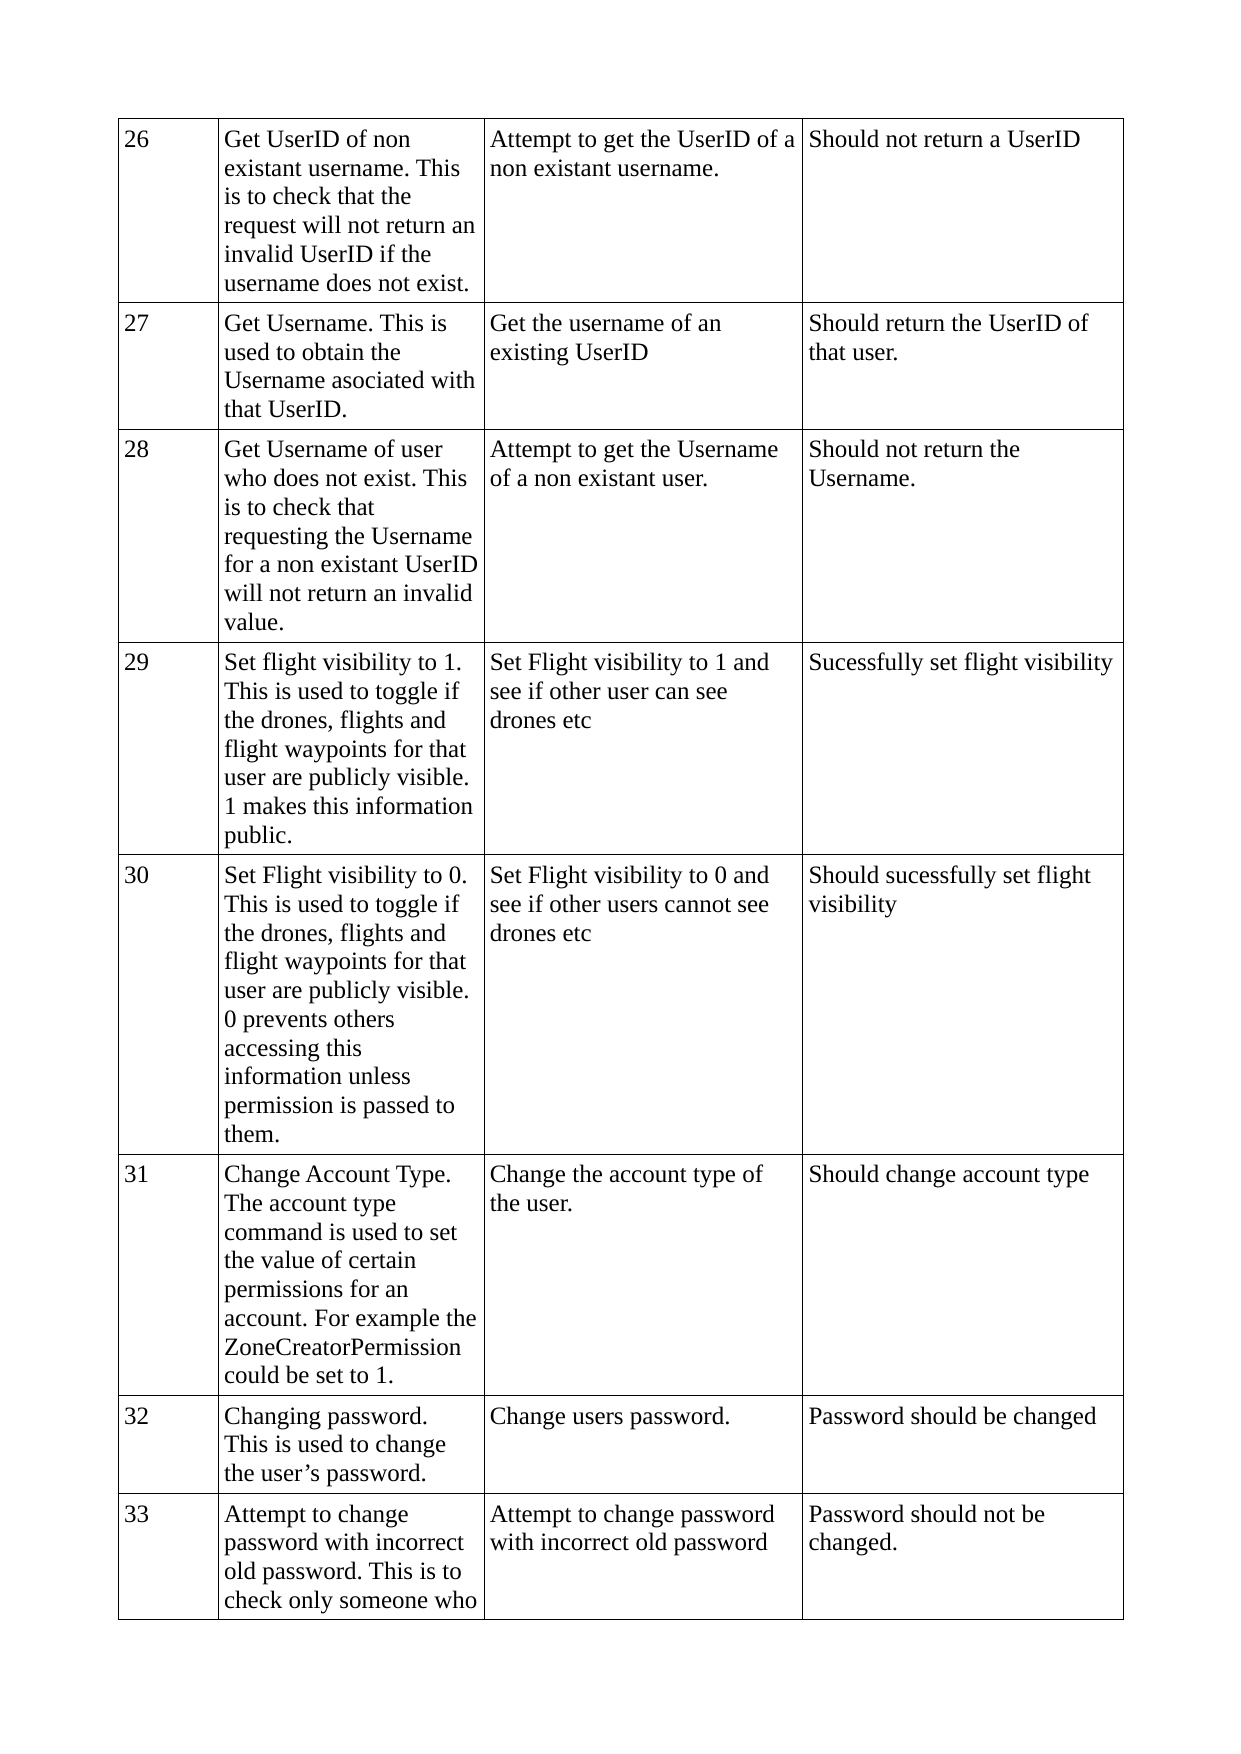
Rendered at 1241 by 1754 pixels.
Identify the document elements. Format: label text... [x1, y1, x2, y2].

table_cell Change users password. [485, 1396, 802, 1493]
table_cell 31 [119, 1155, 218, 1395]
table_cell Change the account type of the user. [485, 1155, 802, 1395]
table_cell Changing password. This is used to change the user’s password. [219, 1396, 484, 1493]
table_cell Set flight visibility to 1. This is used to toggle if the drones, flights and flight waypoints for that user are publicly visible. 1 makes this information public. [219, 643, 484, 854]
table_cell Should change account type [803, 1155, 1123, 1395]
table_cell Sucessfully set flight visibility [803, 643, 1123, 854]
table_cell Attempt to change password with incorrect old password. This is to check only someone who [219, 1494, 484, 1619]
table_cell Set Flight visibility to 0. This is used to toggle if the drones, flights and flight waypoints for that user are publicly visible. 0 prevents others accessing this information unless permission is passed to them. [219, 855, 484, 1153]
table_cell Get UserID of non existant username. This is to check that the request will not return an invalid UserID if the username does not exist. [219, 119, 484, 302]
table_cell Should not return the Username. [803, 430, 1123, 642]
table_cell Set Flight visibility to 0 and see if other users cannot see drones etc [485, 855, 802, 1153]
table_cell Should sucessfully set flight visibility [803, 855, 1123, 1153]
table_cell 28 [119, 430, 218, 642]
table_cell Attempt to change password with incorrect old password [485, 1494, 802, 1619]
table_cell Get the username of an existing UserID [485, 303, 802, 429]
table_cell 29 [119, 643, 218, 854]
table_cell Attempt to get the UserID of a non existant username. [485, 119, 802, 302]
table_cell 26 [119, 119, 218, 302]
table_cell Change Account Type. The account type command is used to set the value of certain permissions for an account. For example the ZoneCreatorPermission could be set to 1. [219, 1155, 484, 1395]
table_cell Set Flight visibility to 1 and see if other user can see drones etc [485, 643, 802, 854]
table_cell 30 [119, 855, 218, 1153]
table_cell Should return the UserID of that user. [803, 303, 1123, 429]
table_cell 32 [119, 1396, 218, 1493]
table_cell 27 [119, 303, 218, 429]
table_cell 33 [119, 1494, 218, 1619]
table_cell Password should not be changed. [803, 1494, 1123, 1619]
table_cell Get Username. This is used to obtain the Username asociated with that UserID. [219, 303, 484, 429]
table_cell Password should be changed [803, 1396, 1123, 1493]
table_cell Attempt to get the Username of a non existant user. [485, 430, 802, 642]
table_cell Get Username of user who does not exist. This is to check that requesting the Username for a non existant UserID will not return an invalid value. [219, 430, 484, 642]
table_cell Should not return a UserID [803, 119, 1123, 302]
